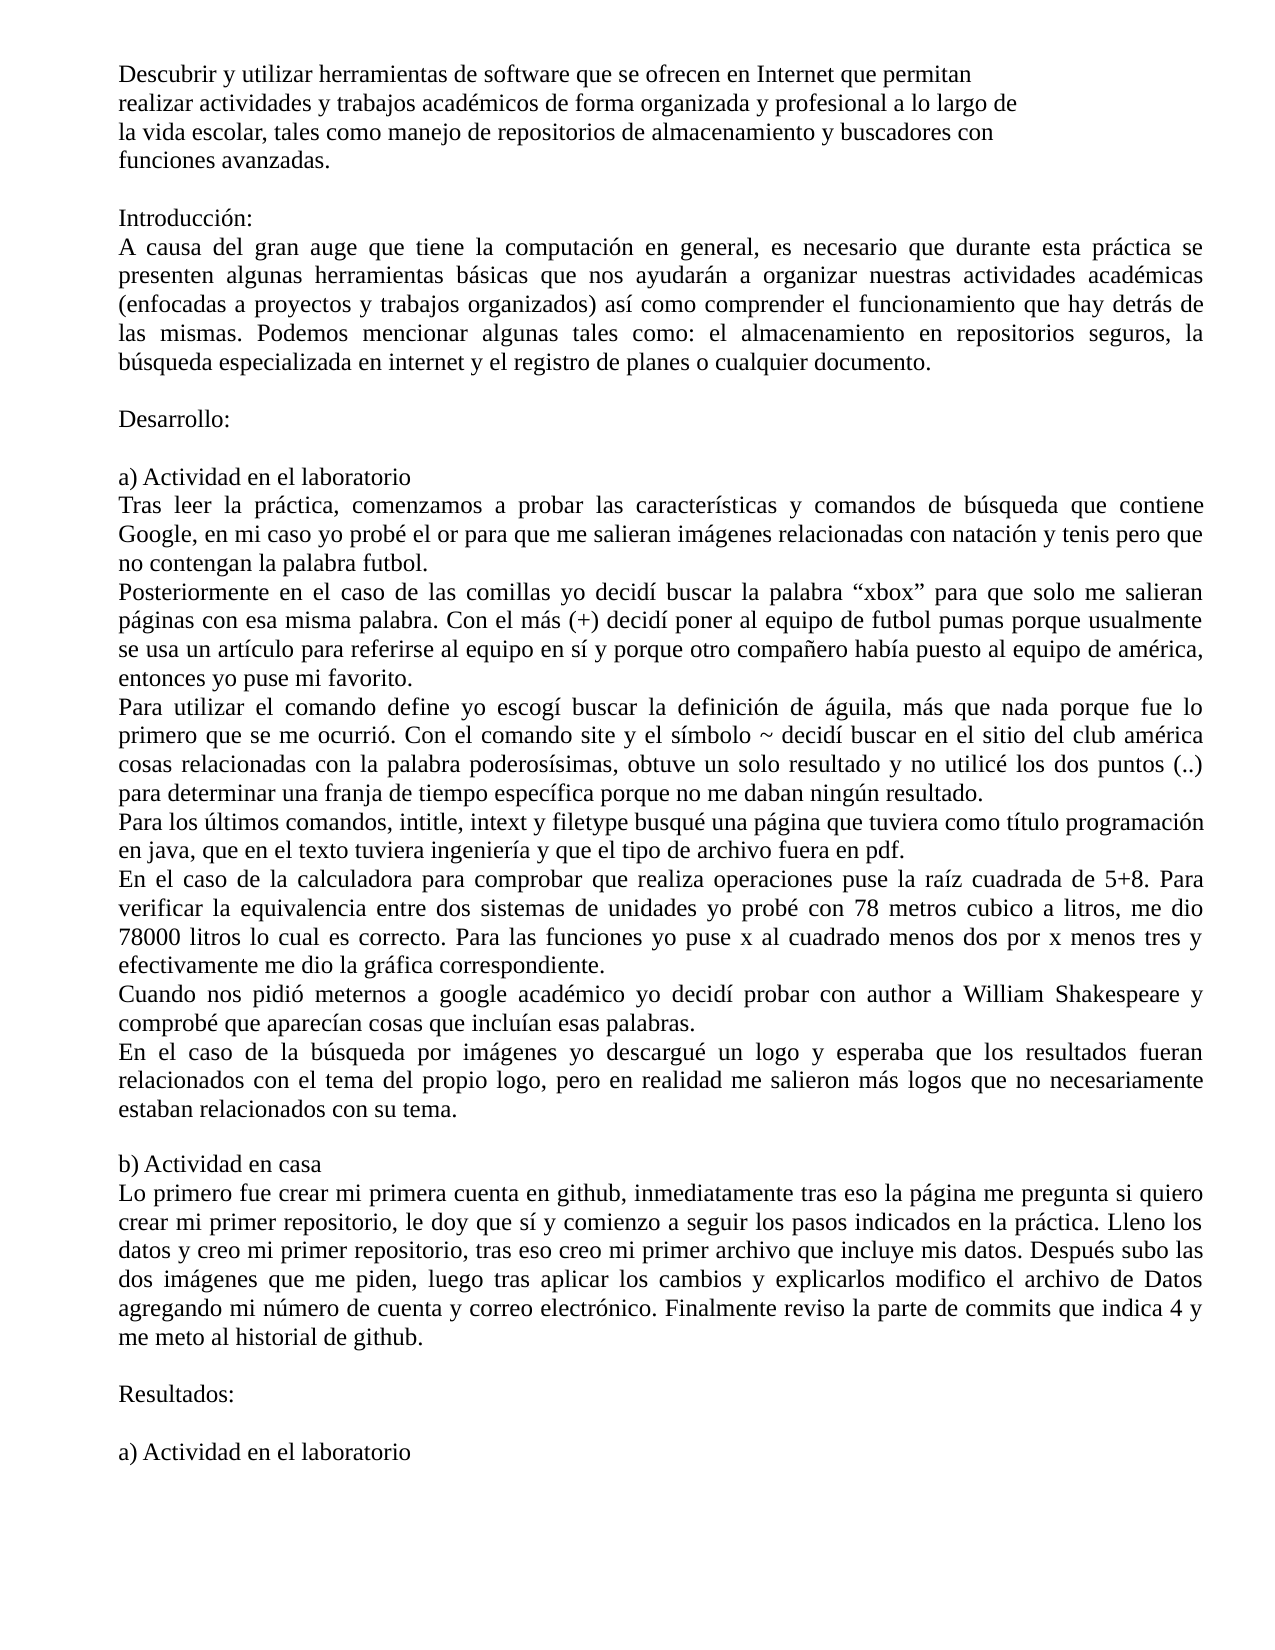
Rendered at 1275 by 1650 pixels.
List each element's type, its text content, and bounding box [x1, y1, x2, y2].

text En el caso de la búsqueda por imágenes yo descargué un logo y esperaba que los resultados fueran relacionados con el tema del propio logo, pero en realidad me salieron más logos que no necesariamente estaban relacionados con su tema. [118, 1037, 1205, 1123]
text b) Actividad en casa [118, 1149, 1205, 1178]
text Lo primero fue crear mi primera cuenta en github, inmediatamente tras eso la página me pregunta si quiero crear mi primer repositorio, le doy que sí y comienzo a seguir los pasos indicados en la práctica. Lleno los datos y creo mi primer repositorio, tras eso creo mi primer archivo que incluye mis datos. Después subo las dos imágenes que me piden, luego tras aplicar los cambios y explicarlos modifico el archivo de Datos agregando mi número de cuenta y correo electrónico. Finalmente reviso la parte de commits que indica 4 y me meto al historial de github. [118, 1178, 1205, 1351]
text realizar actividades y trabajos académicos de forma organizada y profesional a lo largo de [118, 88, 1205, 117]
text Introducción: [118, 203, 1205, 232]
text En el caso de la calculadora para comprobar que realiza operaciones puse la raíz cuadrada de 5+8. Para verificar la equivalencia entre dos sistemas de unidades yo probé con 78 metros cubico a litros, me dio 78000 litros lo cual es correcto. Para las funciones yo puse x al cuadrado menos dos por x menos tres y efectivamente me dio la gráfica correspondiente. [118, 864, 1205, 979]
text a) Actividad en el laboratorio [118, 462, 1205, 490]
text a) Actividad en el laboratorio [118, 1437, 1205, 1466]
text Posteriormente en el caso de las comillas yo decidí buscar la palabra “xbox” para que solo me salieran páginas con esa misma palabra. Con el más (+) decidí poner al equipo de futbol pumas porque usualmente se usa un artículo para referirse al equipo en sí y porque otro compañero había puesto al equipo de américa, entonces yo puse mi favorito. [118, 577, 1205, 692]
text Descubrir y utilizar herramientas de software que se ofrecen en Internet que permitan [118, 59, 1205, 88]
text Resultados: [118, 1379, 1205, 1408]
text Para los últimos comandos, intitle, intext y filetype busqué una página que tuviera como título programación en java, que en el texto tuviera ingeniería y que el tipo de archivo fuera en pdf. [118, 807, 1205, 864]
text Desarrollo: [118, 404, 1205, 433]
text Cuando nos pidió meternos a google académico yo decidí probar con author a William Shakespeare y comprobé que aparecían cosas que incluían esas palabras. [118, 979, 1205, 1037]
text Para utilizar el comando define yo escogí buscar la definición de águila, más que nada porque fue lo primero que se me ocurrió. Con el comando site y el símbolo ~ decidí buscar en el sitio del club américa cosas relacionadas con la palabra poderosísimas, obtuve un solo resultado y no utilicé los dos puntos (..) para determinar una franja de tiempo específica porque no me daban ningún resultado. [118, 692, 1205, 807]
text funciones avanzadas. [118, 145, 1205, 174]
text la vida escolar, tales como manejo de repositorios de almacenamiento y buscadores con [118, 117, 1205, 145]
text A causa del gran auge que tiene la computación en general, es necesario que durante esta práctica se presenten algunas herramientas básicas que nos ayudarán a organizar nuestras actividades académicas (enfocadas a proyectos y trabajos organizados) así como comprender el funcionamiento que hay detrás de las mismas. Podemos mencionar algunas tales como: el almacenamiento en repositorios seguros, la búsqueda especializada en internet y el registro de planes o cualquier documento. [118, 232, 1205, 375]
text Tras leer la práctica, comenzamos a probar las características y comandos de búsqueda que contiene Google, en mi caso yo probé el or para que me salieran imágenes relacionadas con natación y tenis pero que no contengan la palabra futbol. [118, 490, 1205, 577]
